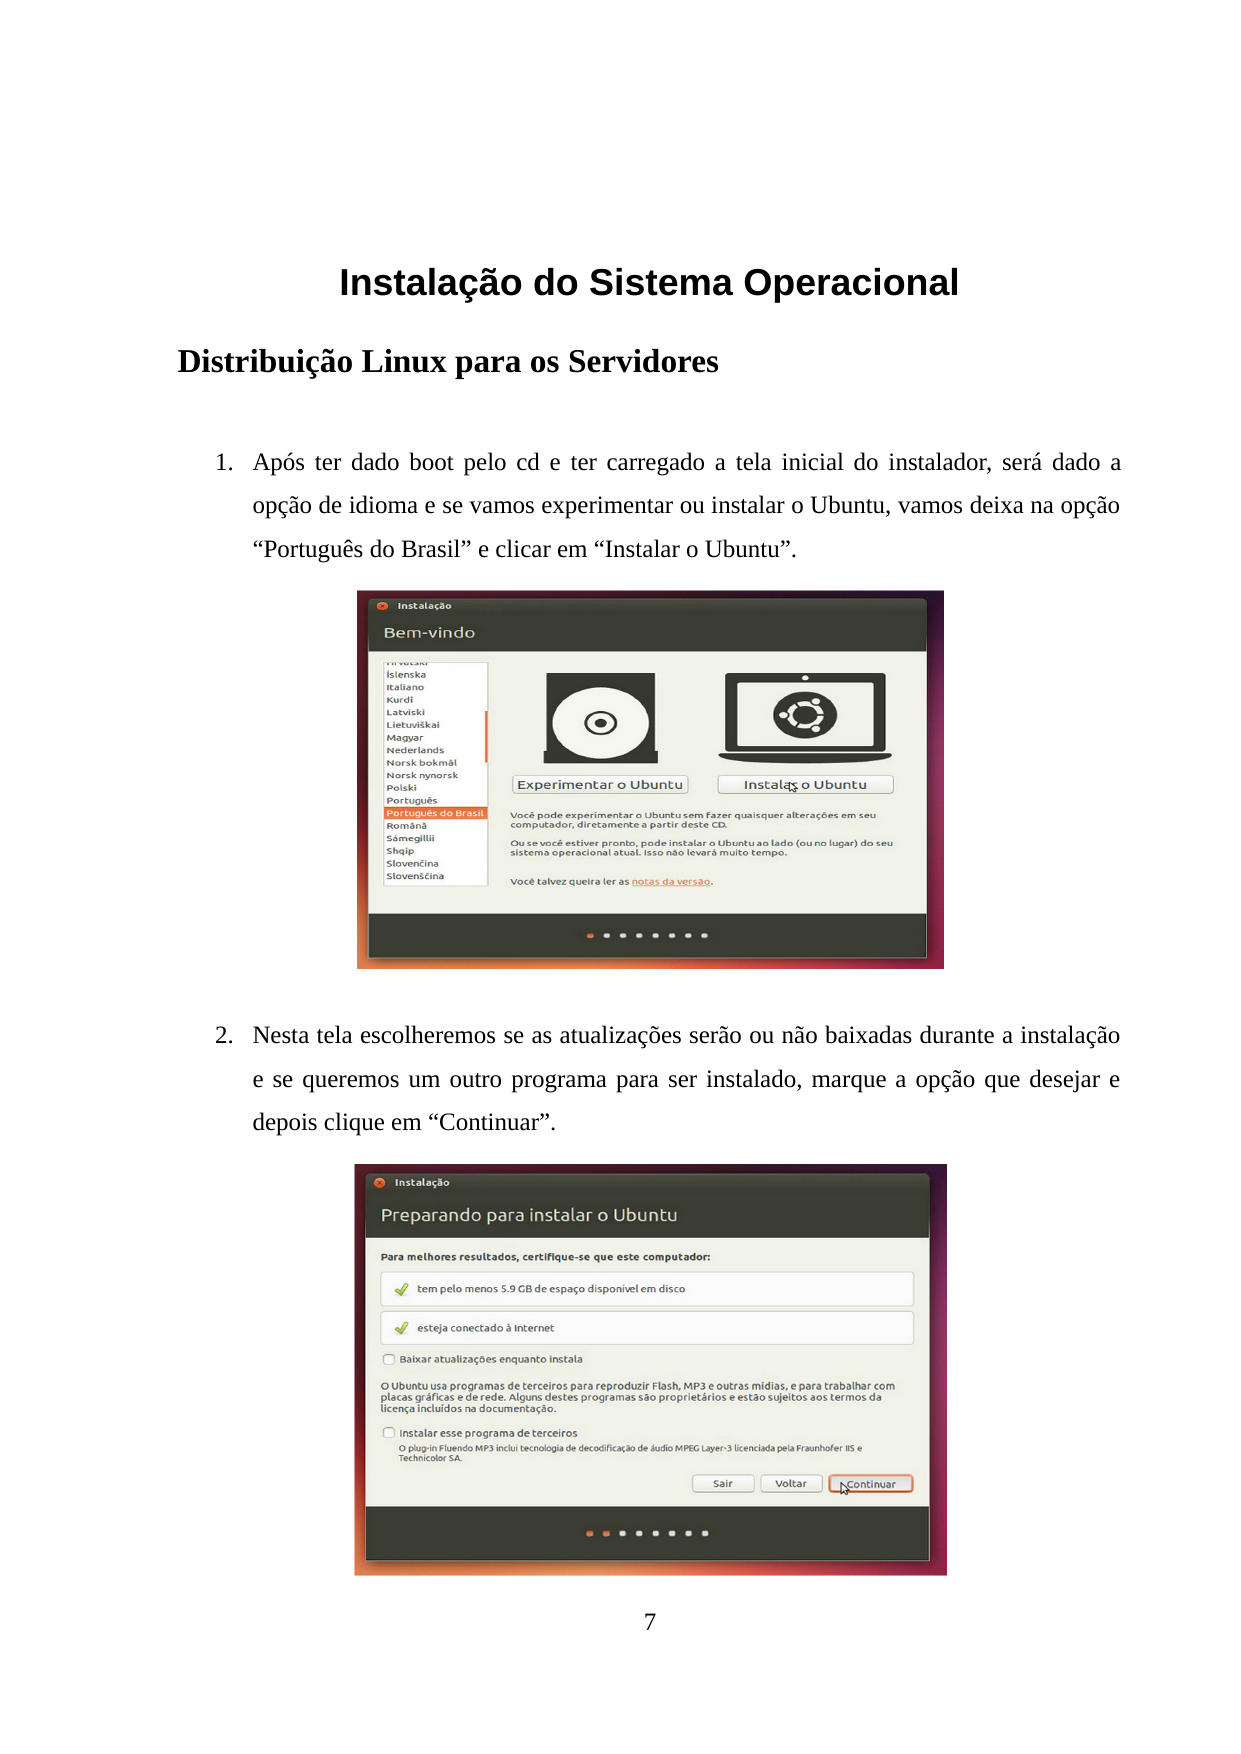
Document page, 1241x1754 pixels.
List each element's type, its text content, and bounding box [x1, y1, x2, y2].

subtitle Instalação do Sistema Operacional [177, 260, 1122, 303]
subtitle Distribuição Linux para os Servidores [177, 341, 1122, 379]
list Nesta tela escolheremos se as atualizações serão ou não baixadas durante a instalação e se queremos um outro programa para ser instalado, marque a opção que desejar e depois clique em “Continuar”. [215, 1021, 1122, 1136]
list Após ter dado boot pelo cd e ter carregado a tela inicial do instalador, será dado a opção de idioma e se vamos experimentar ou instalar o Ubuntu, vamos deixa na opção “Português do Brasil” e clicar em “Instalar o Ubuntu”. [215, 447, 1122, 562]
